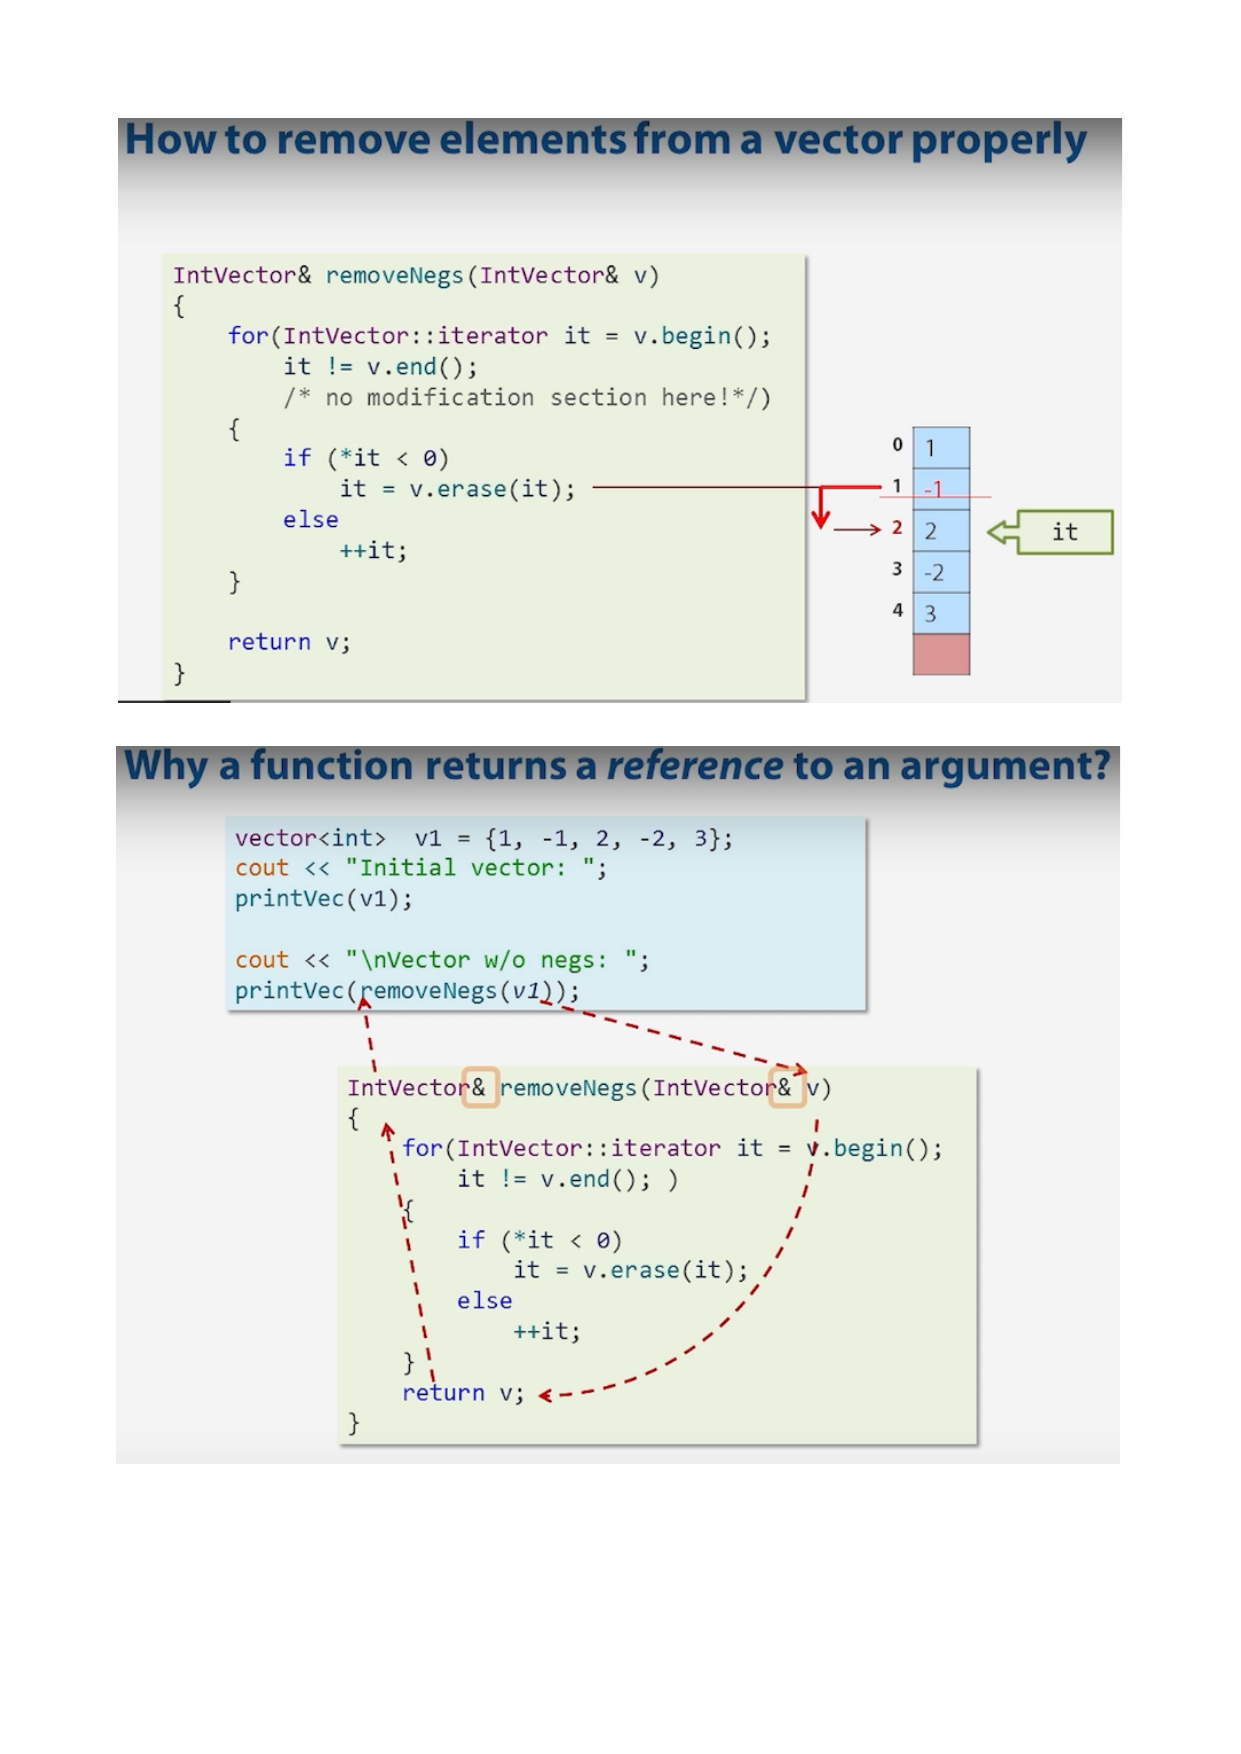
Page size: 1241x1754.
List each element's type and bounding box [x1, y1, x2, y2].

picture [116, 746, 1121, 1464]
picture [118, 118, 1123, 703]
